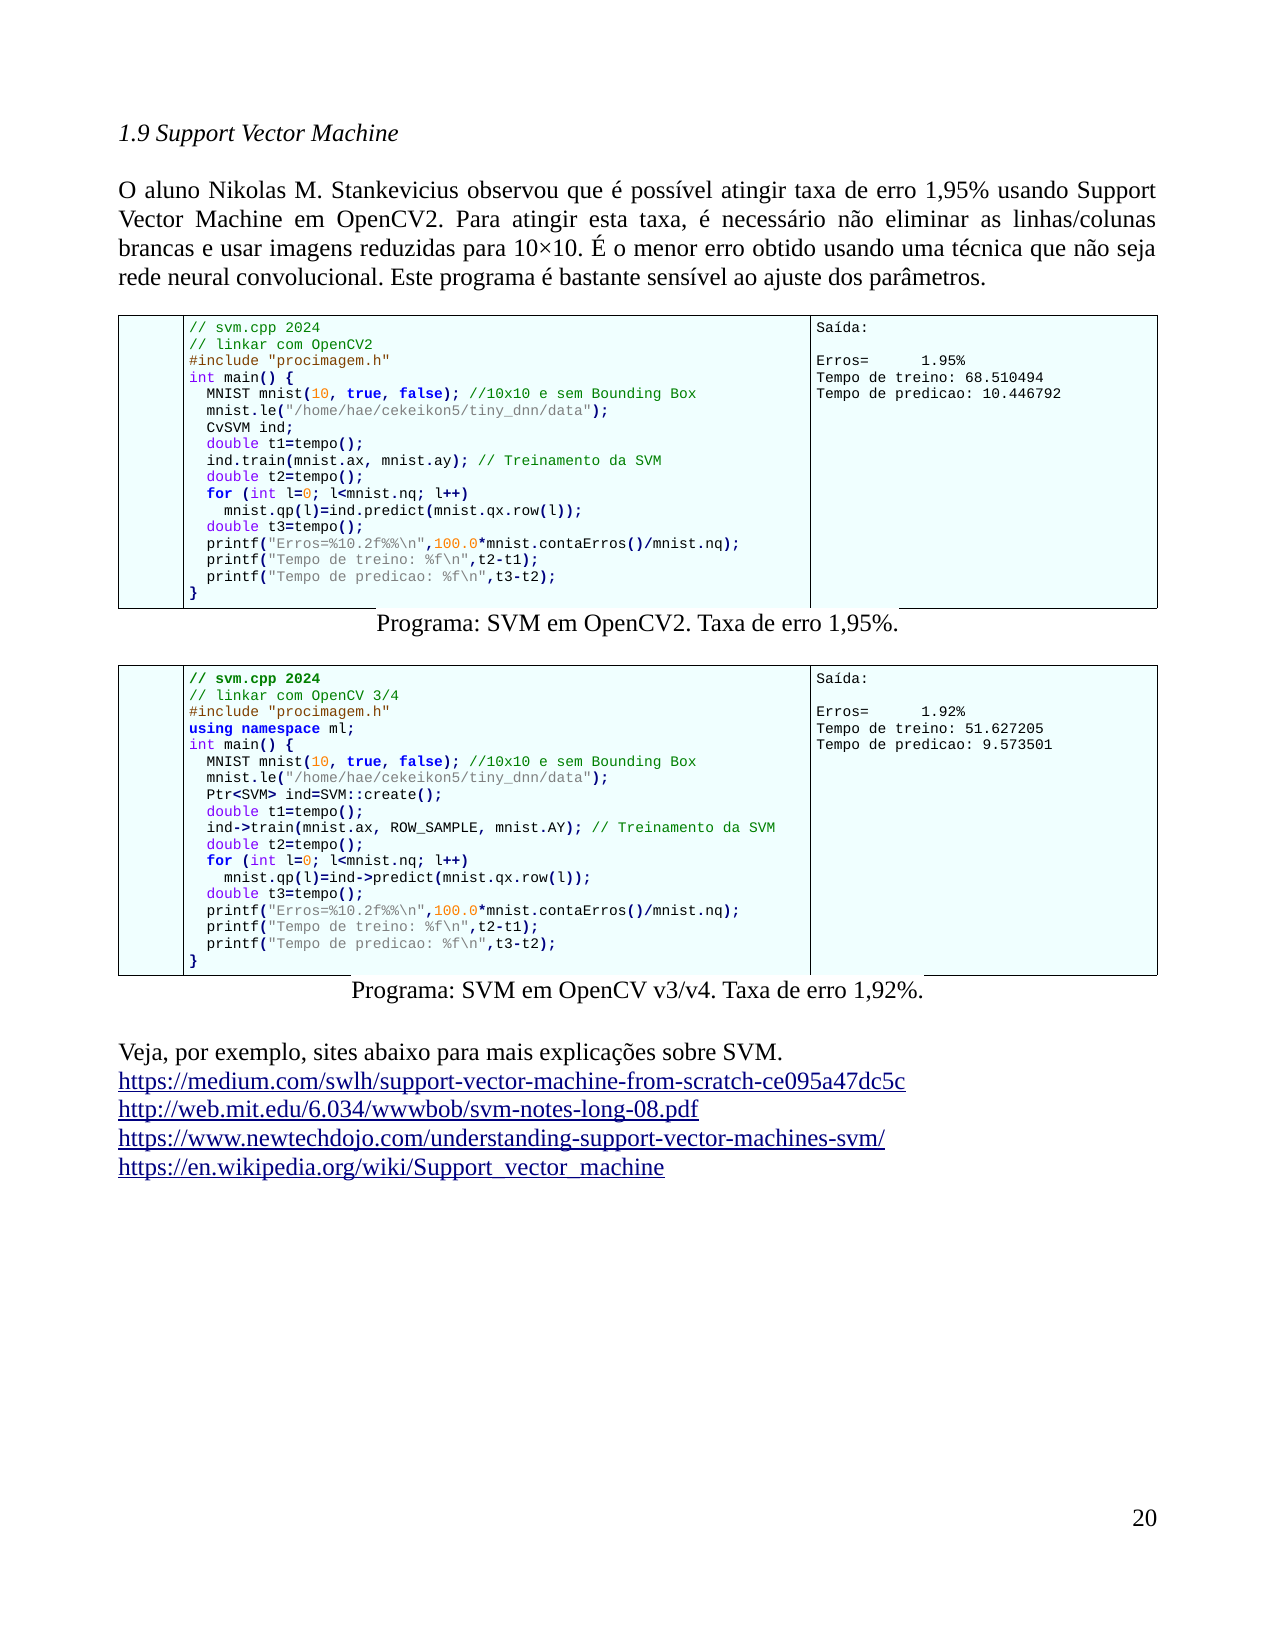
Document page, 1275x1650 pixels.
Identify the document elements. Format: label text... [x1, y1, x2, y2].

table_header [119, 316, 183, 608]
text 1.9 Support Vector Machine [118, 118, 1157, 147]
table_header // svm.cpp 2024 // linkar com OpenCV 3/4 #include "procimagem.h" using namespace ml; int main() { MNIST mnist(10, true, false); //10x10 e sem Bounding Box mnist.le("/home/hae/cekeikon5/tiny_dnn/data"); Ptr<SVM> ind=SVM::create(); double t1=tempo(); ind->train(mnist.ax, ROW_SAMPLE, mnist.AY); // Treinamento da SVM double t2=tempo(); for (int l=0; l<mnist.nq; l++) mnist.qp(l)=ind->predict(mnist.qx.row(l)); double t3=tempo(); printf("Erros=%10.2f%%\n",100.0*mnist.contaErros()/mnist.nq); printf("Tempo de treino: %f\n",t2-t1); printf("Tempo de predicao: %f\n",t3-t2); } [184, 666, 810, 975]
table_header Saída: Erros= 1.95% Tempo de treino: 68.510494 Tempo de predicao: 10.446792 [811, 316, 1157, 608]
text O aluno Nikolas M. Stankevicius observou que é possível atingir taxa de erro 1,95% usando Support Vector Machine em OpenCV2. Para atingir esta taxa, é necessário não eliminar as linhas/colunas brancas e usar imagens reduzidas para 10×10. É o menor erro obtido usando uma técnica que não seja rede neural convolucional. Este programa é bastante sensível ao ajuste dos parâmetros. [118, 176, 1157, 291]
table_header [119, 666, 183, 975]
text Programa: SVM em OpenCV v3/v4. Taxa de erro 1,92%. [118, 976, 1157, 1004]
text http://web.mit.edu/6.034/wwwbob/svm-notes-long-08.pdf [118, 1094, 1157, 1123]
table_header Saída: Erros= 1.92% Tempo de treino: 51.627205 Tempo de predicao: 9.573501 [811, 666, 1157, 975]
text Programa: SVM em OpenCV2. Taxa de erro 1,95%. [118, 609, 1157, 637]
table_header // svm.cpp 2024 // linkar com OpenCV2 #include "procimagem.h" int main() { MNIST mnist(10, true, false); //10x10 e sem Bounding Box mnist.le("/home/hae/cekeikon5/tiny_dnn/data"); CvSVM ind; double t1=tempo(); ind.train(mnist.ax, mnist.ay); // Treinamento da SVM double t2=tempo(); for (int l=0; l<mnist.nq; l++) mnist.qp(l)=ind.predict(mnist.qx.row(l)); double t3=tempo(); printf("Erros=%10.2f%%\n",100.0*mnist.contaErros()/mnist.nq); printf("Tempo de treino: %f\n",t2-t1); printf("Tempo de predicao: %f\n",t3-t2); } [184, 316, 810, 608]
text https://en.wikipedia.org/wiki/Support_vector_machine [118, 1152, 1157, 1181]
text https://medium.com/swlh/support-vector-machine-from-scratch-ce095a47dc5c [118, 1066, 1157, 1094]
text Veja, por exemplo, sites abaixo para mais explicações sobre SVM. [118, 1037, 1157, 1066]
text https://www.newtechdojo.com/understanding-support-vector-machines-svm/ [118, 1123, 1157, 1152]
